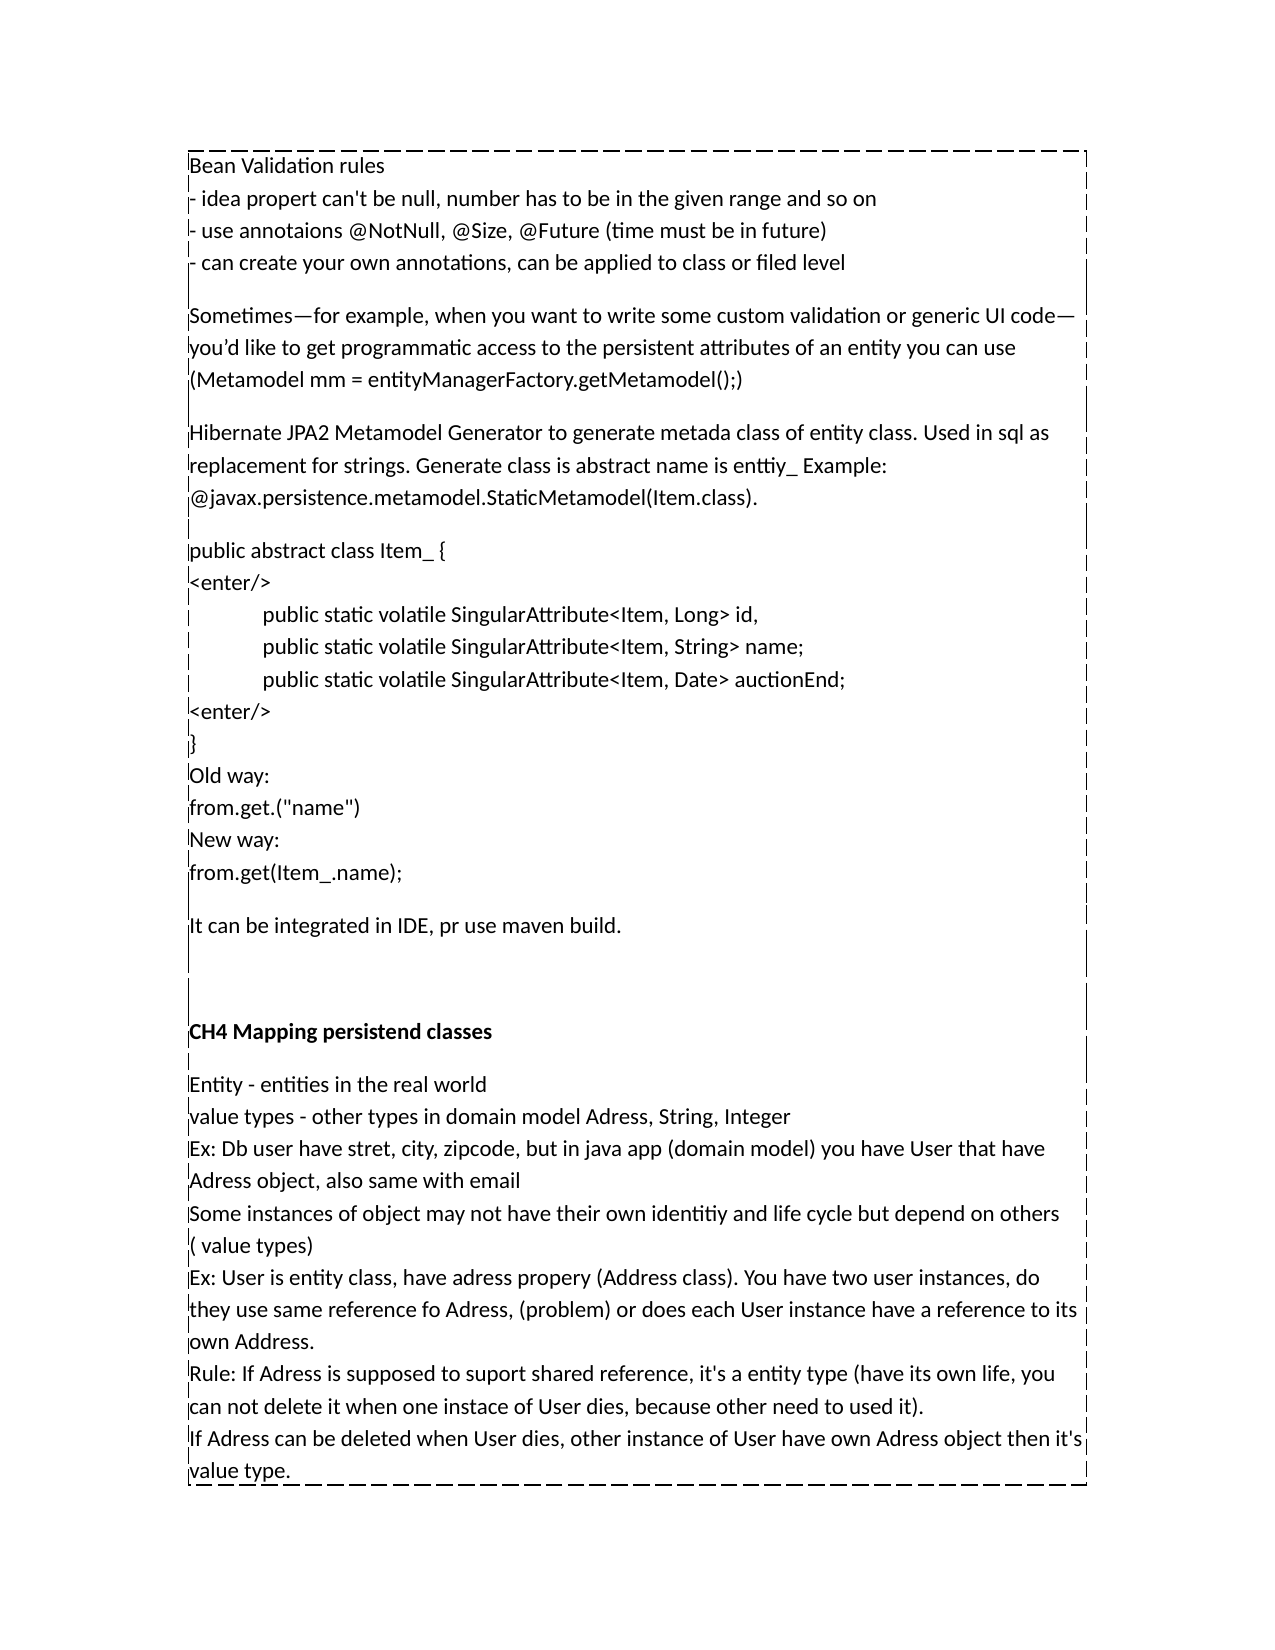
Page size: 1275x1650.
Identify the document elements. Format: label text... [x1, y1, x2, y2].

text CH4 Mapping persistend classes [187, 1015, 1087, 1045]
text public abstract class Item_ { <enter/> public static volatile SingularAttribute<Item, Long> id, public static volatile SingularAttribute<Item, String> name; public static volatile SingularAttribute<Item, Date> auctionEnd; <enter/> } Old way: from.get.("name") New way: from.get(Item_.name); [187, 534, 1087, 886]
text Hibernate JPA2 Metamodel Generator to generate metada class of entity class. Used in sql as replacement for strings. Generate class is abstract name is enttiy_ Example: @javax.persistence.metamodel.StaticMetamodel(Item.class). [187, 417, 1087, 511]
text Entity - entities in the real world value types - other types in domain model Adress, String, Integer Ex: Db user have stret, city, zipcode, but in java app (domain model) you have User that have Adress object, also same with email Some instances of object may not have their own identitiy and life cycle but depend on others ( value types) Ex: User is entity class, have adress propery (Address class). You have two user instances, do they use same reference fo Adress, (problem) or does each User instance have a reference to its own Address. Rule: If Adress is supposed to suport shared reference, it's a entity type (have its own life, you can not delete it when one instace of User dies, because other need to used it). If Adress can be deleted when User dies, other instance of User have own Adress object then it's value type. [187, 1068, 1087, 1486]
text Sometimes—for example, when you want to write some custom validation or generic UI code—you’d like to get programmatic access to the persistent attributes of an entity you can use (Metamodel mm = entityManagerFactory.getMetamodel();) [187, 299, 1087, 393]
text It can be integrated in IDE, pr use maven build. [187, 909, 1087, 939]
text Bean Validation rules - idea propert can't be null, number has to be in the given range and so on - use annotaions @NotNull, @Size, @Future (time must be in future) - can create your own annotations, can be applied to class or filed level [187, 150, 1087, 276]
